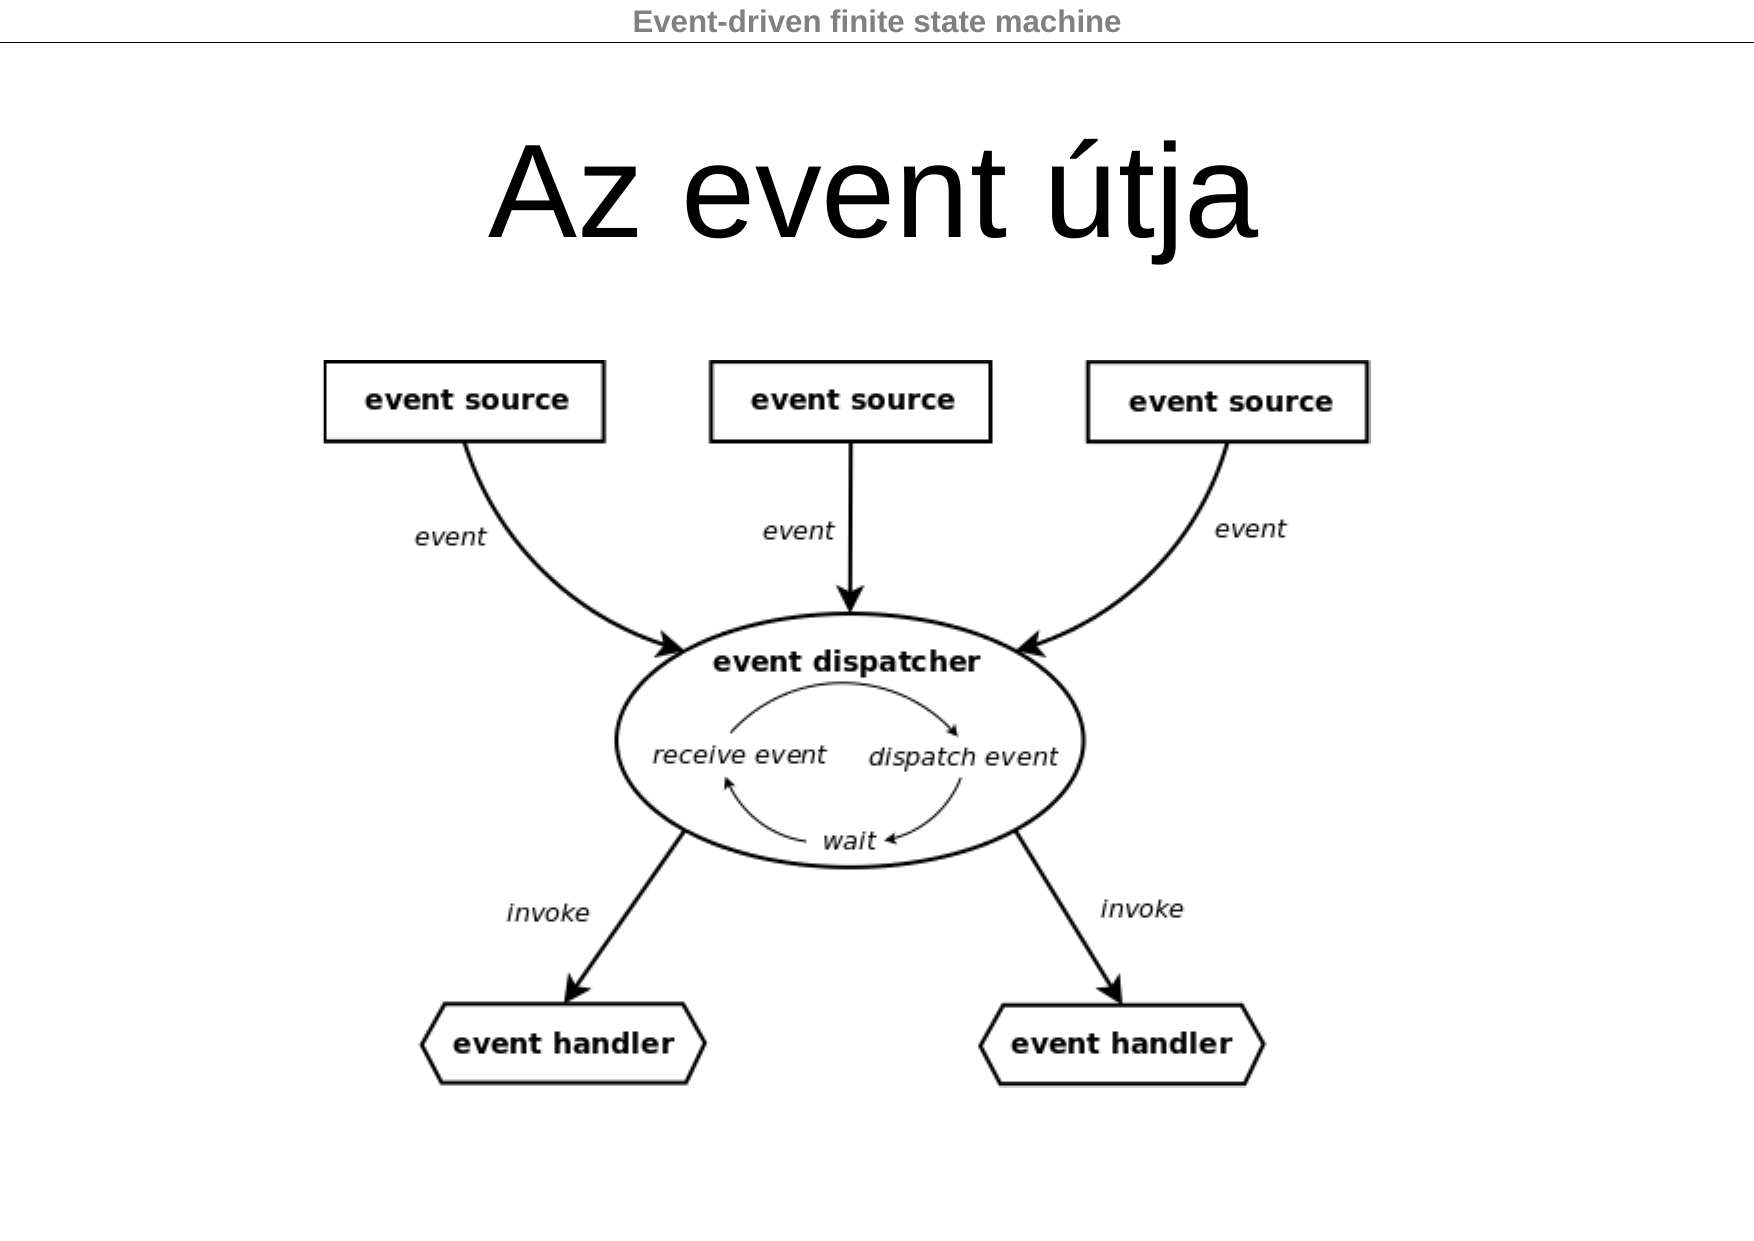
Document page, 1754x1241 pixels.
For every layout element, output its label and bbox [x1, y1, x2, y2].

picture [323, 360, 1371, 1088]
